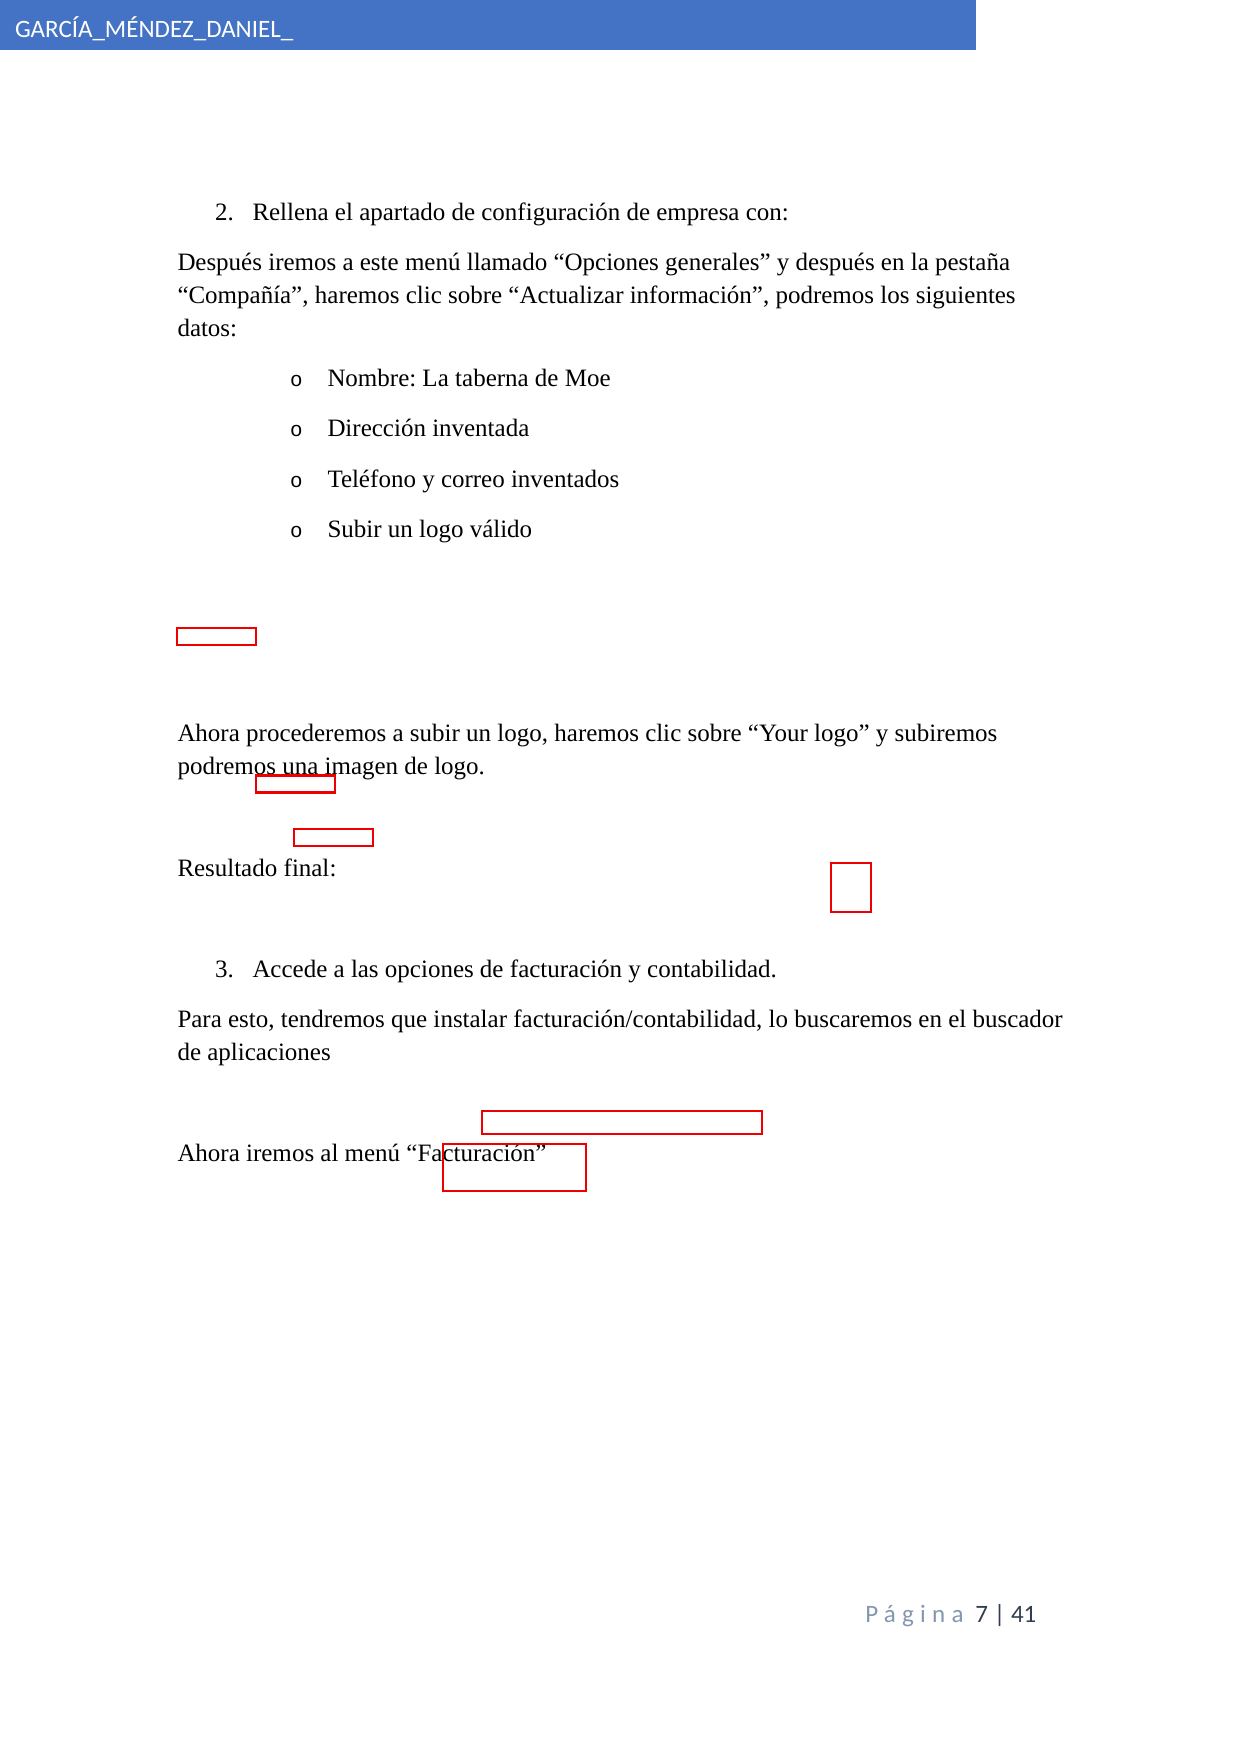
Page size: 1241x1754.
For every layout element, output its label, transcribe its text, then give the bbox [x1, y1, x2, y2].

list Nombre: La taberna de Moe [290, 363, 1063, 392]
list Dirección inventada [290, 413, 1063, 443]
text Después iremos a este menú llamado “Opciones generales” y después en la pestaña “Compañía”, haremos clic sobre “Actualizar información”, podremos los siguientes datos: [177, 247, 1063, 342]
text Para esto, tendremos que instalar facturación/contabilidad, lo buscaremos en el buscador de aplicaciones [177, 1004, 1063, 1065]
text Ahora procederemos a subir un logo, haremos clic sobre “Your logo” y subiremos podremos una imagen de logo. [177, 718, 1063, 780]
list Subir un logo válido [290, 514, 1063, 544]
text Ahora iremos al menú “Facturación” [177, 1138, 1063, 1167]
list Teléfono y correo inventados [290, 464, 1063, 493]
list Rellena el apartado de configuración de empresa con: [215, 197, 1063, 226]
list Accede a las opciones de facturación y contabilidad. [215, 954, 1063, 983]
text Resultado final: [177, 853, 1063, 881]
